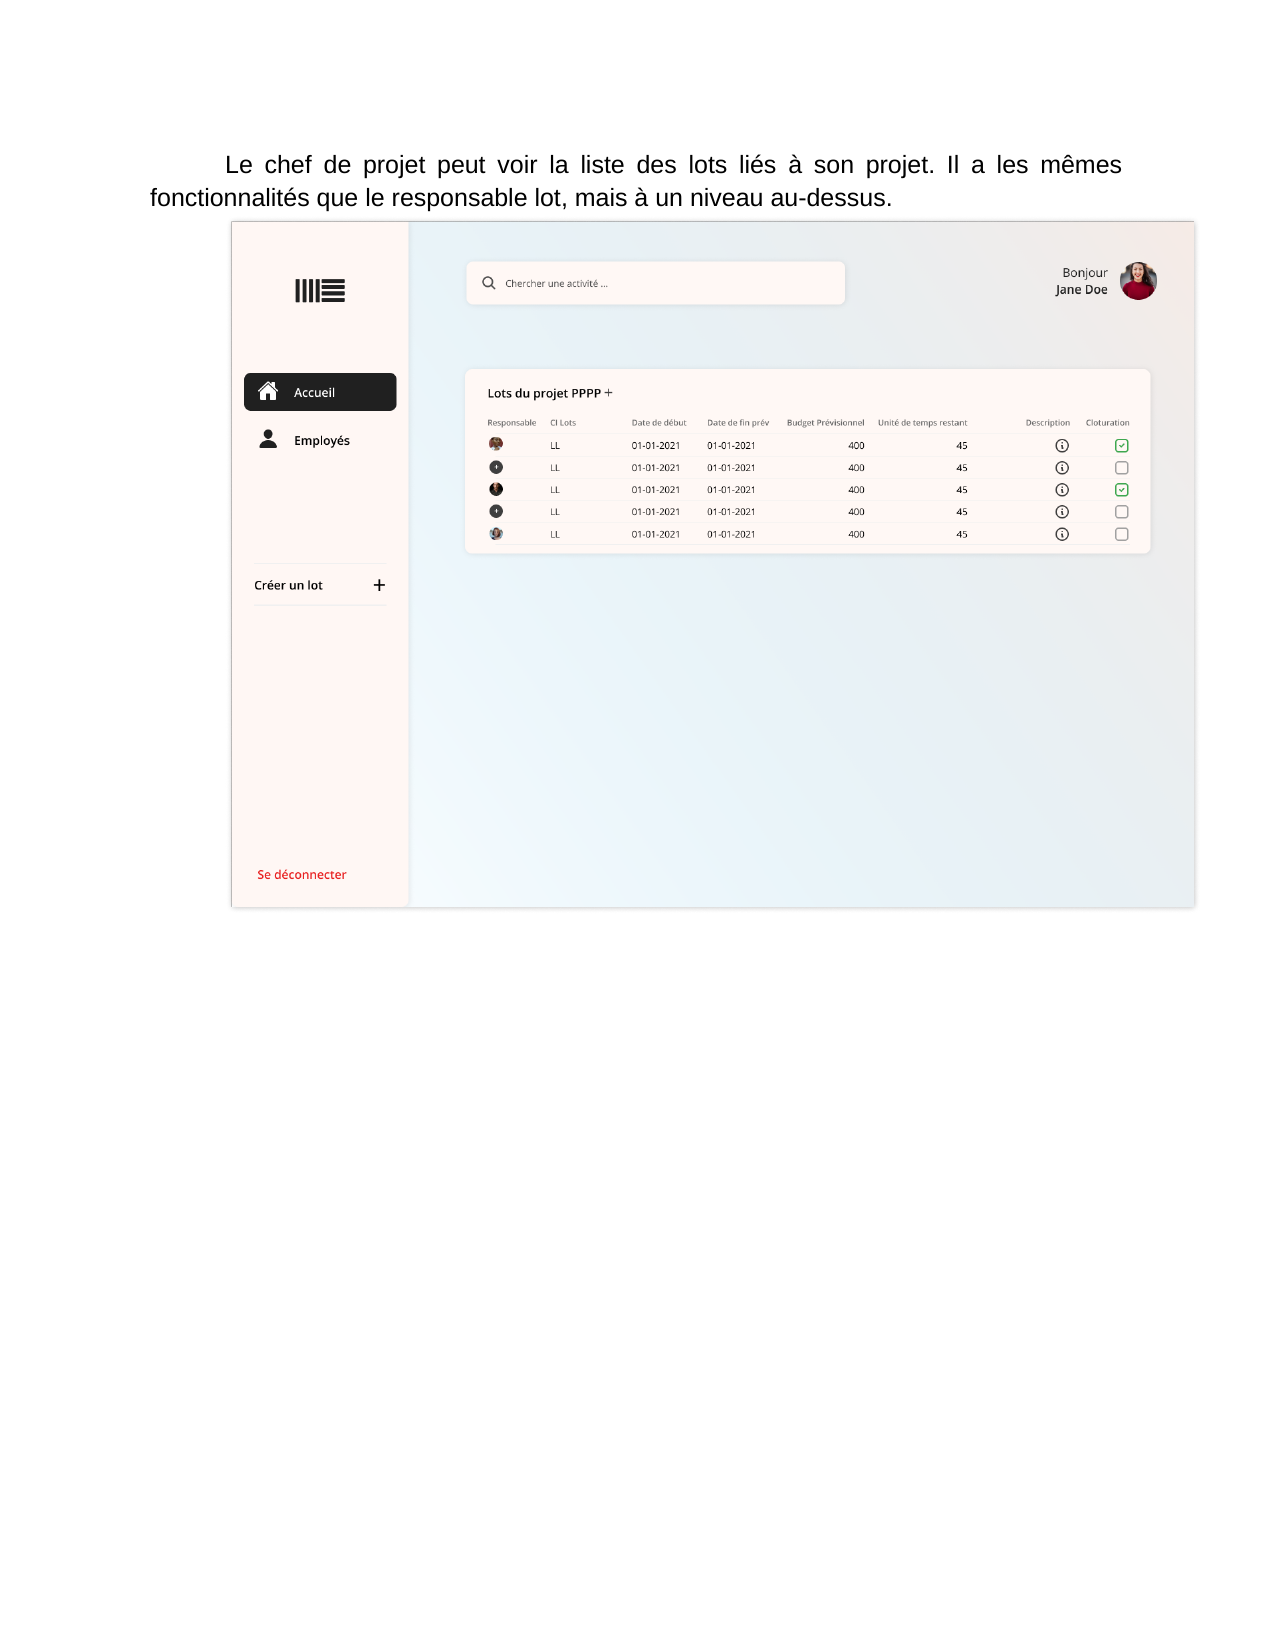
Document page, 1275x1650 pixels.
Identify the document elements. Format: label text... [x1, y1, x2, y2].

picture [225, 216, 1200, 914]
text Le chef de projet peut voir la liste des lots liés à son projet. Il a les mêmes fonctionnalités que le responsable lot, mais à un niveau au-dessus. [150, 150, 1125, 212]
